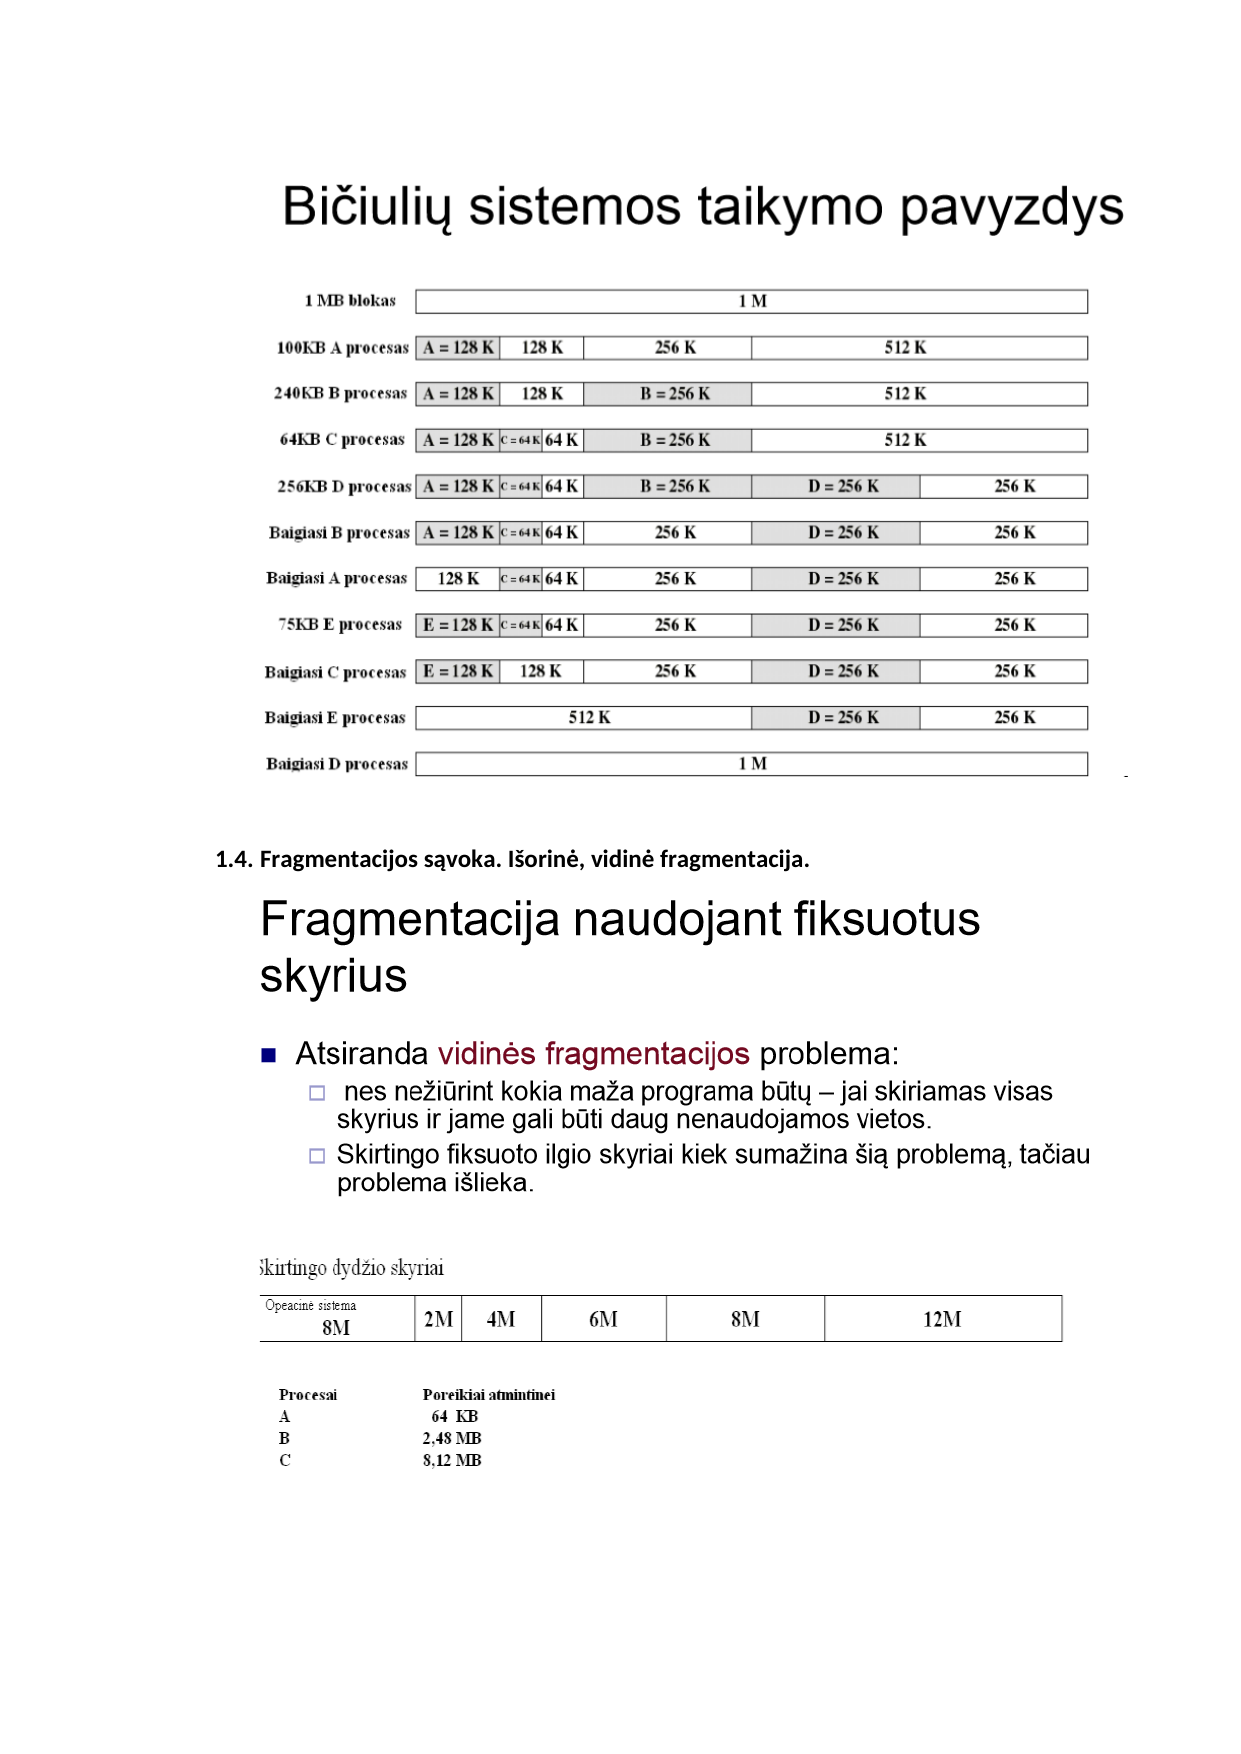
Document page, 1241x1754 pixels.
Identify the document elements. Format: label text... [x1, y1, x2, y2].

list Fragmentacijos sąvoka. Išorinė, vidinė fragmentacija. [215, 843, 1181, 873]
